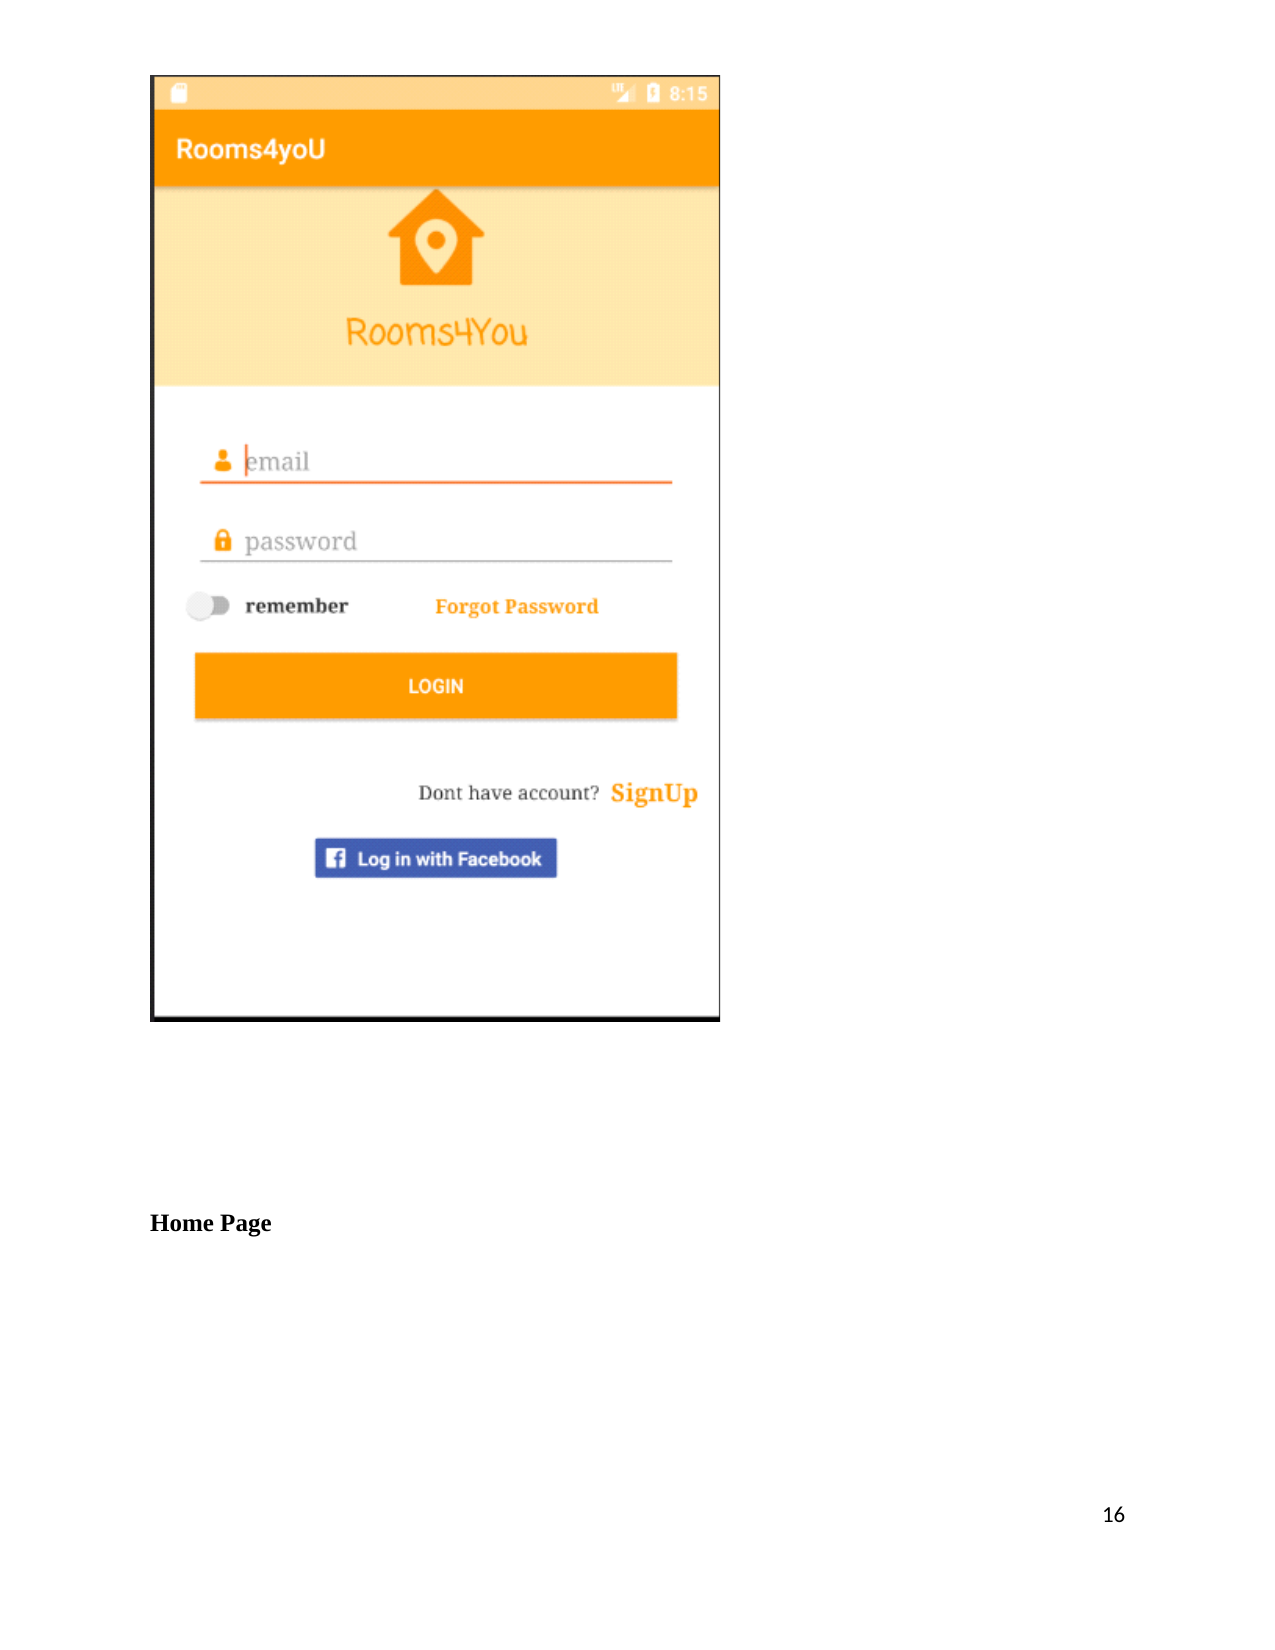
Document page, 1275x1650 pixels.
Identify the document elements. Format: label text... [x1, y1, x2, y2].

text Home Page [150, 1208, 1125, 1237]
